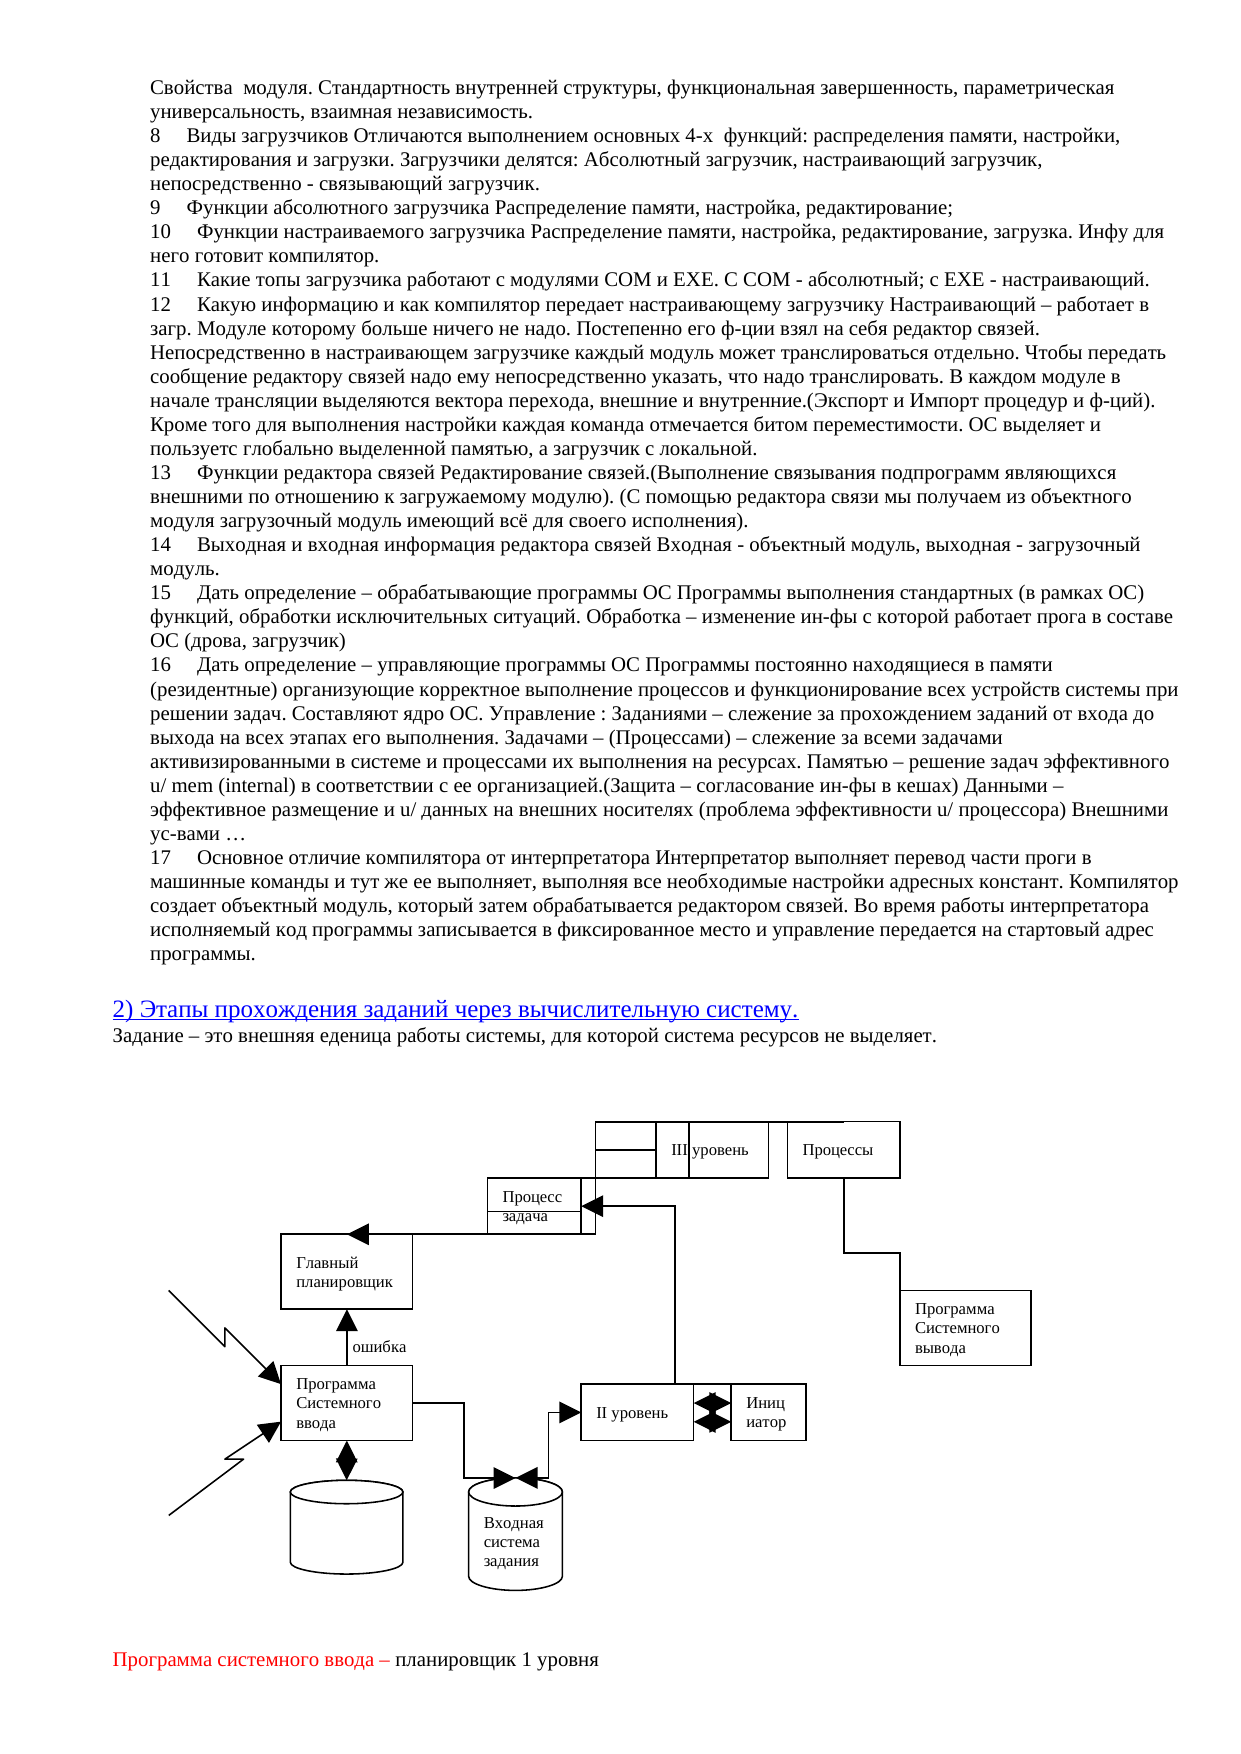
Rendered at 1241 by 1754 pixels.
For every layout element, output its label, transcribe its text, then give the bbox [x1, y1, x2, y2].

text 13 Функции редактора связей Редактирование связей.(Выполнение связывания подпрограмм являющихся внешними по отношению к загружаемому модулю). (С помощью редактора связи мы получаем из объектного модуля загрузочный модуль имеющий всё для своего исполнения). [150, 460, 1181, 532]
text 8 Виды загрузчиков Отличаются выполнением основных 4-х функций: распределения памяти, настройки, редактирования и загрузки. Загрузчики делятся: Абсолютный загрузчик, настраивающий загрузчик, непосредственно - связывающий загрузчик. [150, 123, 1181, 195]
text 2) Этапы прохождения заданий через вычислительную систему. [112, 994, 1181, 1023]
text 14 Выходная и входная информация редактора связей Входная - объектный модуль, выходная - загрузочный модуль. [150, 532, 1181, 580]
text Свойства модуля. Стандартность внутренней структуры, функциональная завершенность, параметрическая универсальность, взаимная независимость. [150, 75, 1181, 123]
text Задание – это внешняя еденица работы системы, для которой система ресурсов не выделяет. [112, 1023, 1181, 1047]
text 12 Какую информацию и как компилятор передает настраивающему загрузчику Настраивающий – работает в загр. Модуле которому больше ничего не надо. Постепенно его ф-ции взял на себя редактор связей. Непосредственно в настраивающем загрузчике каждый модуль может транслироваться отдельно. Чтобы передать сообщение редактору связей надо ему непосредственно указать, что надо транслировать. В каждом модуле в начале трансляции выделяются вектора перехода, внешние и внутренние.(Экспорт и Импорт процедур и ф-ций). Кроме того для выполнения настройки каждая команда отмечается битом переместимости. ОС выделяет и пользуетс глобально выделенной памятью, а загрузчик с локальной. [150, 291, 1181, 460]
text 17 Основное отличие компилятора от интерпретатора Интерпретатор выполняет перевод части проги в машинные команды и тут же ее выполняет, выполняя все необходимые настройки адресных констант. Компилятор создает объектный модуль, который затем обрабатывается редактором связей. Во время работы интерпретатора исполняемый код программы записывается в фиксированное место и управление передается на стартовый адрес программы. [150, 845, 1181, 965]
text Программа системного ввода – планировщик 1 уровня [112, 1647, 1181, 1671]
text 15 Дать определение – обрабатывающие программы ОС Программы выполнения стандартных (в рамках ОС) функций, обработки исключительных ситуаций. Обработка – изменение ин-фы с которой работает прога в составе ОС (дрова, загрузчик) [150, 580, 1181, 652]
text 16 Дать определение – управляющие программы ОС Программы постоянно находящиеся в памяти (резидентные) организующие корректное выполнение процессов и функционирование всех устройств системы при решении задач. Составляют ядро ОС. Управление : Заданиями – слежение за прохождением заданий от входа до выхода на всех этапах его выполнения. Задачами – (Процессами) – слежение за всеми задачами активизированными в системе и процессами их выполнения на ресурсах. Памятью – решение задач эффективного u/ mem (internal) в соответствии с ее организацией.(Защита – согласование ин-фы в кешах) Данными – эффективное размещение и u/ данных на внешних носителях (проблема эффективности u/ процессора) Внешними ус-вами … [150, 652, 1181, 845]
text 9 Функции абсолютного загрузчика Распределение памяти, настройка, редактирование; [150, 195, 1181, 219]
text 11 Какие топы загрузчика работают с модулями СОМ и ЕХЕ. С COM - абсолютный; c EXE - настраивающий. [150, 267, 1181, 291]
text 10 Функции настраиваемого загрузчика Распределение памяти, настройка, редактирование, загрузка. Инфу для него готовит компилятор. [150, 219, 1181, 267]
